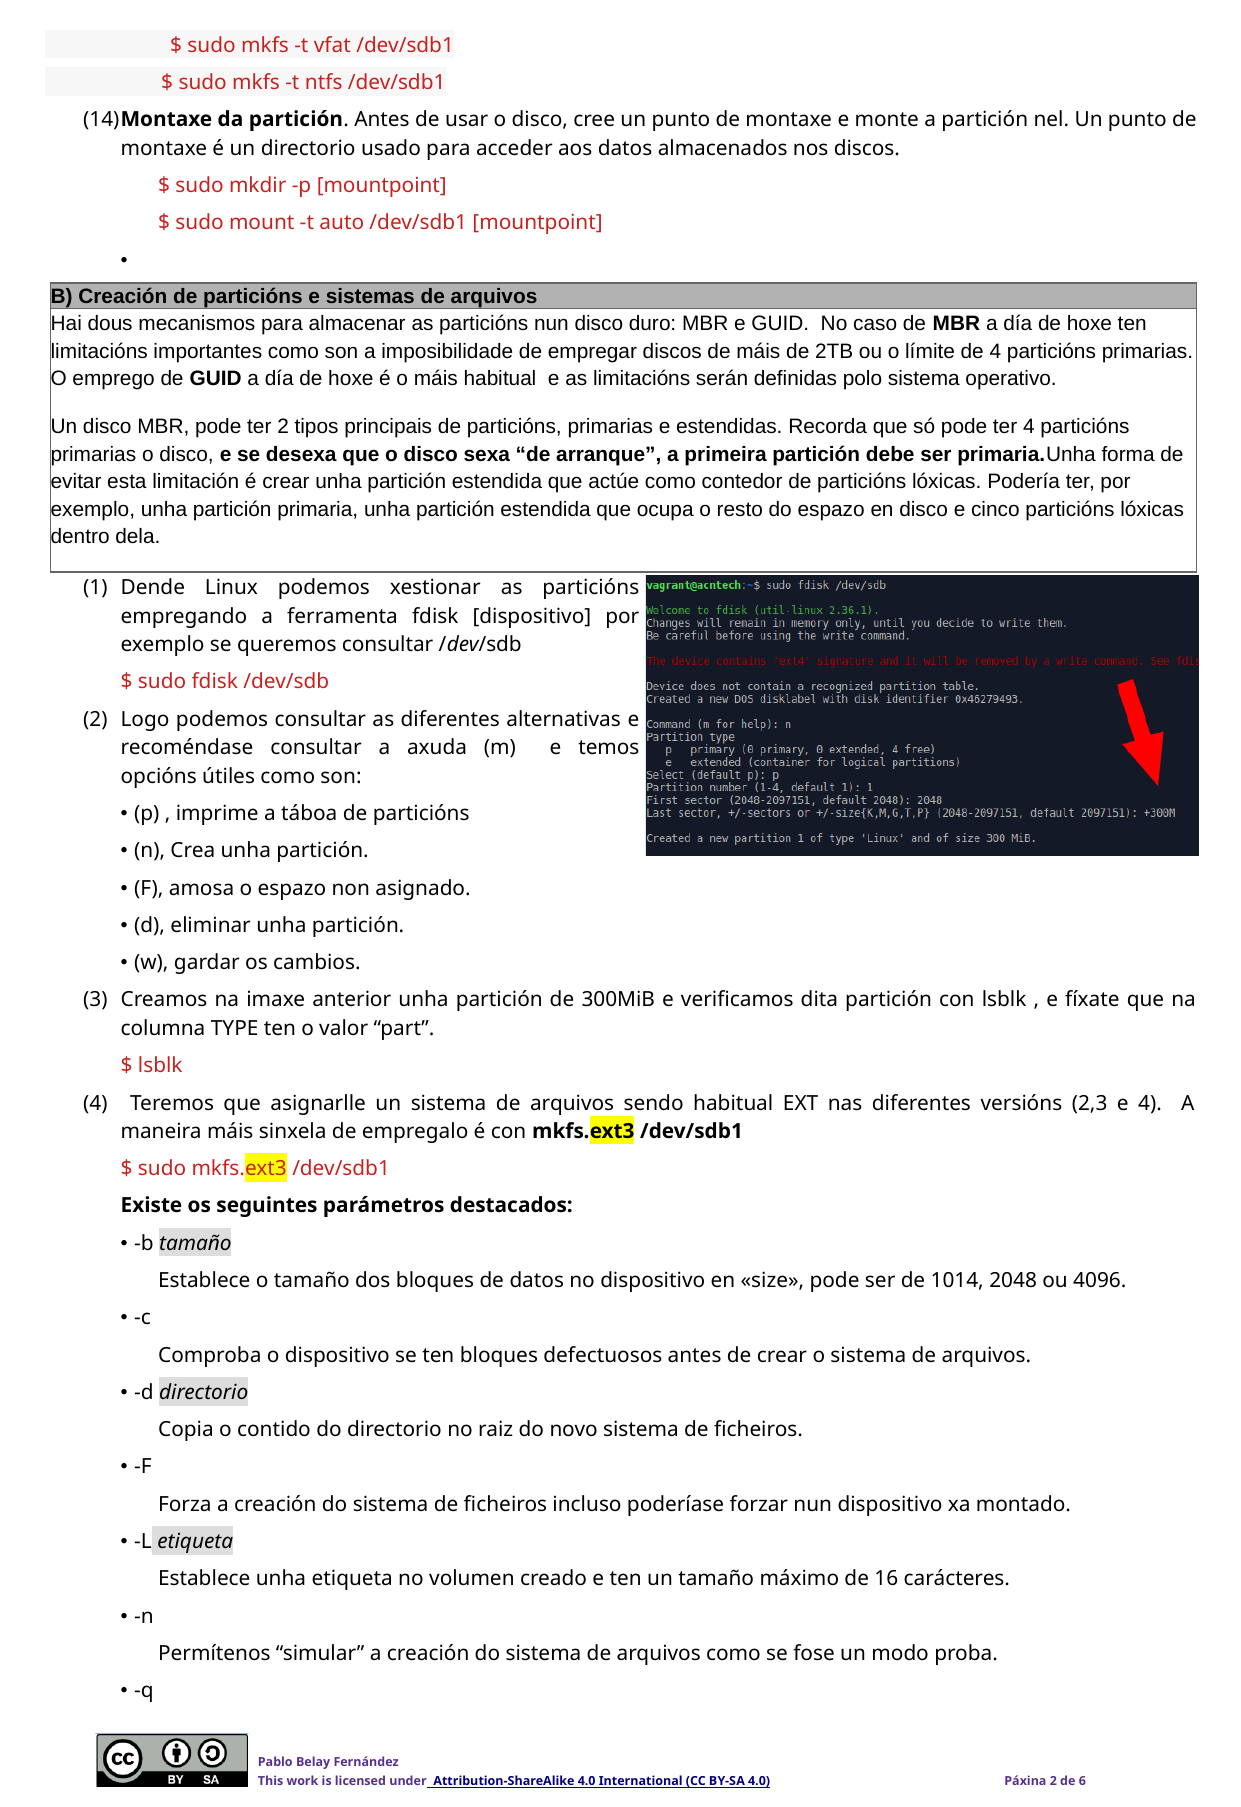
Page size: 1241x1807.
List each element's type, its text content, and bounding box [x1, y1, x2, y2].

list (w), gardar os cambios. [120, 947, 1197, 976]
list $ sudo fdisk /dev/sdb [83, 667, 645, 695]
list -b tamaño [120, 1228, 1197, 1256]
list Teremos que asignarlle un sistema de arquivos sendo habitual EXT nas diferentes versións (2,3 e 4). A maneira máis sinxela de empregalo é con mkfs.ext3 /dev/sdb1 [83, 1088, 1197, 1144]
list $ sudo mkdir -p [mountpoint] [120, 170, 1197, 199]
list -n [120, 1601, 1197, 1629]
list -L etiqueta [120, 1526, 1197, 1555]
list (d), eliminar unha partición. [120, 910, 1197, 938]
list Forza a creación do sistema de ficheiros incluso poderíase forzar nun dispositivo xa montado. [120, 1489, 1197, 1517]
list $ sudo mount -t auto /dev/sdb1 [mountpoint] [120, 207, 1197, 236]
list (F), amosa o espazo non asignado. [120, 873, 1197, 901]
list -c [120, 1302, 1197, 1331]
list Existe os seguintes parámetros destacados: [83, 1191, 1197, 1219]
table_cell Hai dous mecanismos para almacenar as particións nun disco duro: MBR e GUID. No caso de MBR a día de hoxe ten limitacións importantes como son a imposibilidade de empregar discos de máis de 2TB ou o límite de 4 particións primarias. O emprego de GUID a día de hoxe é o máis habitual e as limitacións serán definidas polo sistema operativo. Un disco MBR, pode ter 2 tipos principais de particións, primarias e estendidas. Recorda que só pode ter 4 particións primarias o disco, e se desexa que o disco sexa “de arranque”, a primeira partición debe ser primaria.Unha forma de evitar esta limitación é crear unha partición estendida que actúe como contedor de particións lóxicas. Podería ter, por exemplo, unha partición primaria, unha partición estendida que ocupa o resto do espazo en disco e cinco particións lóxicas dentro dela. [51, 309, 1196, 571]
list Creamos na imaxe anterior unha partición de 300MiB e verificamos dita partición con lsblk , e fíxate que na columna TYPE ten o valor “part”. [83, 984, 1197, 1041]
list $ sudo mkfs.ext3 /dev/sdb1 [83, 1153, 1197, 1182]
table_header B) Creación de particións e sistemas de arquivos [51, 284, 1196, 308]
list -F [120, 1452, 1197, 1480]
list Montaxe da partición. Antes de usar o disco, cree un punto de montaxe e monte a partición nel. Un punto de montaxe é un directorio usado para acceder aos datos almacenados nos discos. [83, 104, 1197, 161]
list Establece unha etiqueta no volumen creado e ten un tamaño máximo de 16 carácteres. [120, 1563, 1197, 1592]
list -q [120, 1675, 1197, 1704]
picture [95, 1732, 249, 1789]
list (p) , imprime a táboa de particións [120, 798, 645, 827]
picture [645, 575, 1199, 856]
list -d directorio [120, 1377, 1197, 1406]
text $ sudo mkfs -t ntfs /dev/sdb1 [45, 67, 1197, 96]
list Comproba o dispositivo se ten bloques defectuosos antes de crear o sistema de arquivos. [120, 1340, 1197, 1368]
list Permítenos “simular” a creación do sistema de arquivos como se fose un modo proba. [120, 1638, 1197, 1667]
text $ sudo mkfs -t vfat /dev/sdb1 [45, 30, 1197, 58]
list Logo podemos consultar as diferentes alternativas e recoméndase consultar a axuda (m) e temos opcións útiles como son: [83, 704, 645, 789]
list (n), Crea unha partición. [120, 835, 1197, 864]
list Dende Linux podemos xestionar as particións empregando a ferramenta fdisk [dispositivo] por exemplo se queremos consultar /dev/sdb [83, 573, 1197, 658]
list $ lsblk [83, 1050, 1197, 1079]
list Establece o tamaño dos bloques de datos no dispositivo en «size», pode ser de 1014, 2048 ou 4096. [120, 1265, 1197, 1294]
list Copia o contido do directorio no raiz do novo sistema de ficheiros. [120, 1414, 1197, 1443]
